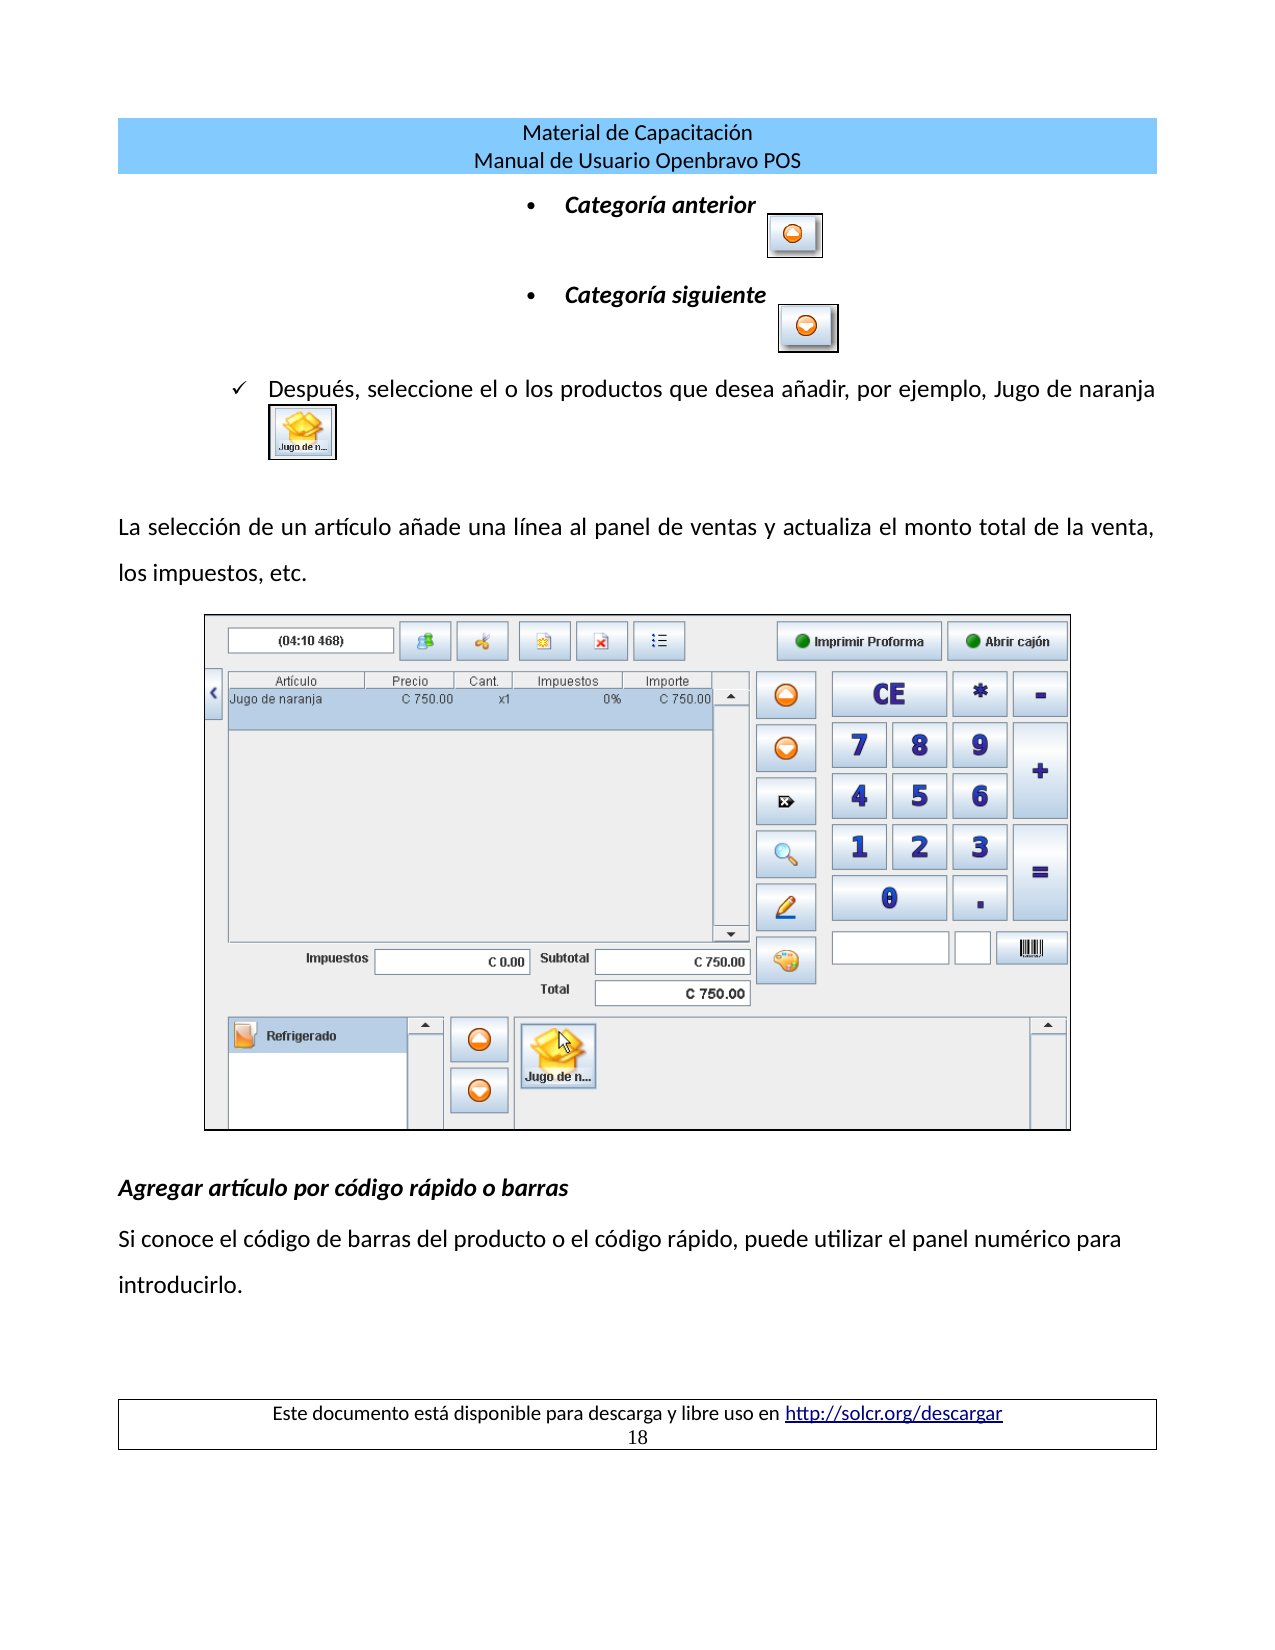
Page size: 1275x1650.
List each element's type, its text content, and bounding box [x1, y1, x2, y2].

text Si conoce el código de barras del producto o el código rápido, puede utilizar el panel numérico para introducirlo. [118, 1223, 1157, 1299]
text La selección de un artículo añade una línea al panel de ventas y actualiza el monto total de la venta, los impuestos, etc. [118, 512, 1157, 588]
list Categoría anterior [527, 189, 1157, 258]
list Después, seleccione el o los productos que desea añadir, por ejemplo, Jugo de naranja [231, 373, 1157, 460]
text Agregar artículo por código rápido o barras [118, 1172, 1157, 1202]
list Categoría siguiente [527, 279, 1157, 353]
